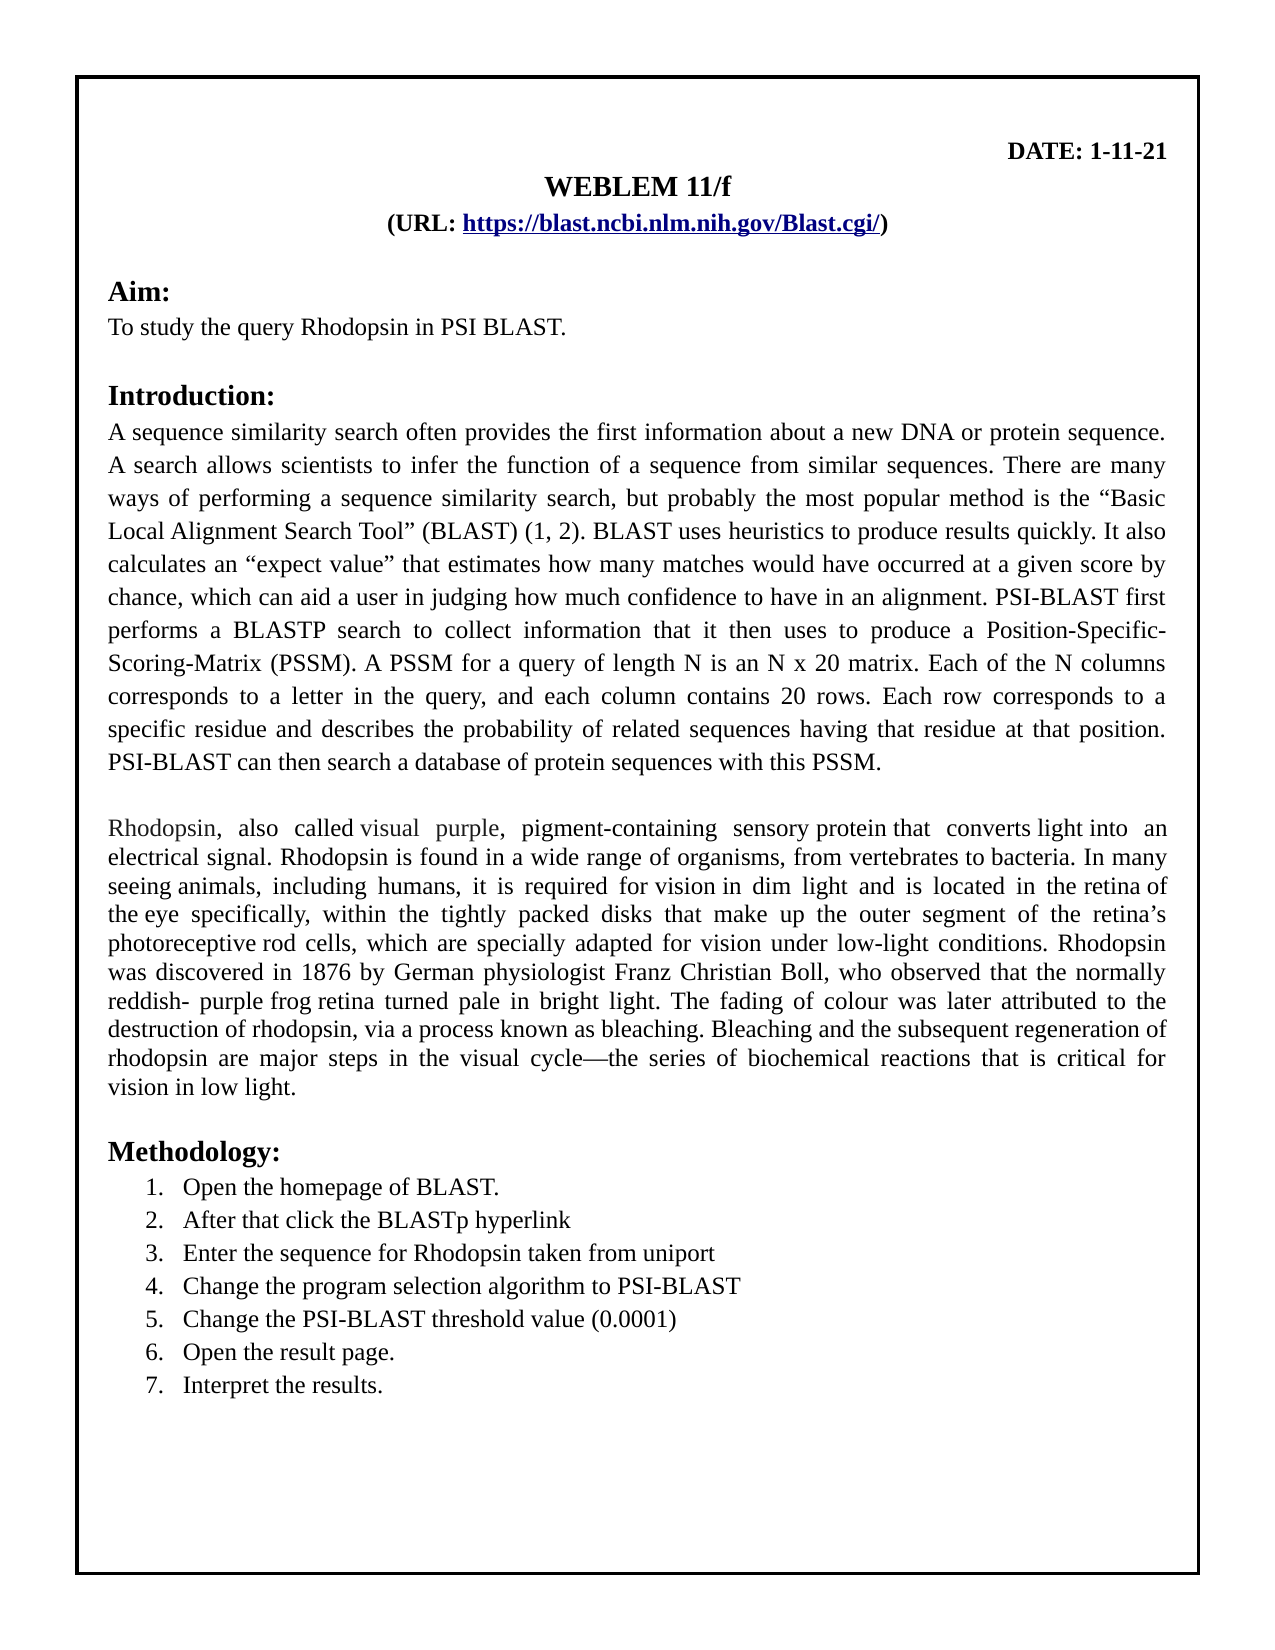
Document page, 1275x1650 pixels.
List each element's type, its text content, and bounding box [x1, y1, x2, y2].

text A sequence similarity search often provides the first information about a new DNA or protein sequence. A search allows scientists to infer the function of a sequence from similar sequences. There are many ways of performing a sequence similarity search, but probably the most popular method is the “Basic Local Alignment Search Tool” (BLAST) (1, 2). BLAST uses heuristics to produce results quickly. It also calculates an “expect value” that estimates how many matches would have occurred at a given score by chance, which can aid a user in judging how much confidence to have in an alignment. PSI-BLAST first performs a BLASTP search to collect information that it then uses to produce a Position-Specific-Scoring-Matrix (PSSM). A PSSM for a query of length N is an N x 20 matrix. Each of the N columns corresponds to a letter in the query, and each column contains 20 rows. Each row corresponds to a specific residue and describes the probability of related sequences having that residue at that position. PSI-BLAST can then search a database of protein sequences with this PSSM. [108, 417, 1167, 776]
text Introduction: [108, 378, 1167, 412]
list Interpret the results. [145, 1371, 1167, 1399]
list After that click the BLASTp hyperlink [145, 1205, 1167, 1234]
text To study the query Rhodopsin in PSI BLAST. [108, 312, 1167, 341]
text Methodology: [108, 1134, 1167, 1167]
text (URL: https://blast.ncbi.nlm.nih.gov/Blast.cgi/) [108, 208, 1167, 237]
text Aim: [108, 274, 1167, 307]
list Open the result page. [145, 1337, 1167, 1366]
text WEBLEM 11/f [108, 169, 1167, 203]
text DATE: 1-11-21 [108, 136, 1167, 165]
list Open the homepage of BLAST. [145, 1172, 1167, 1201]
list Change the program selection algorithm to PSI-BLAST [145, 1271, 1167, 1300]
text Rhodopsin, also called visual purple, pigment-containing sensory protein that converts light into an electrical signal. Rhodopsin is found in a wide range of organisms, from vertebrates to bacteria. In many seeing animals, including humans, it is required for vision in dim light and is located in the retina of the eye specifically, within the tightly packed disks that make up the outer segment of the retina’s photoreceptive rod cells, which are specially adapted for vision under low-light conditions. Rhodopsin was discovered in 1876 by German physiologist Franz Christian Boll, who observed that the normally reddish- purple frog retina turned pale in bright light. The fading of colour was later attributed to the destruction of rhodopsin, via a process known as bleaching. Bleaching and the subsequent regeneration of rhodopsin are major steps in the visual cycle—the series of biochemical reactions that is critical for vision in low light. [108, 813, 1167, 1101]
list Change the PSI-BLAST threshold value (0.0001) [145, 1304, 1167, 1333]
list Enter the sequence for Rhodopsin taken from uniport [145, 1238, 1167, 1267]
